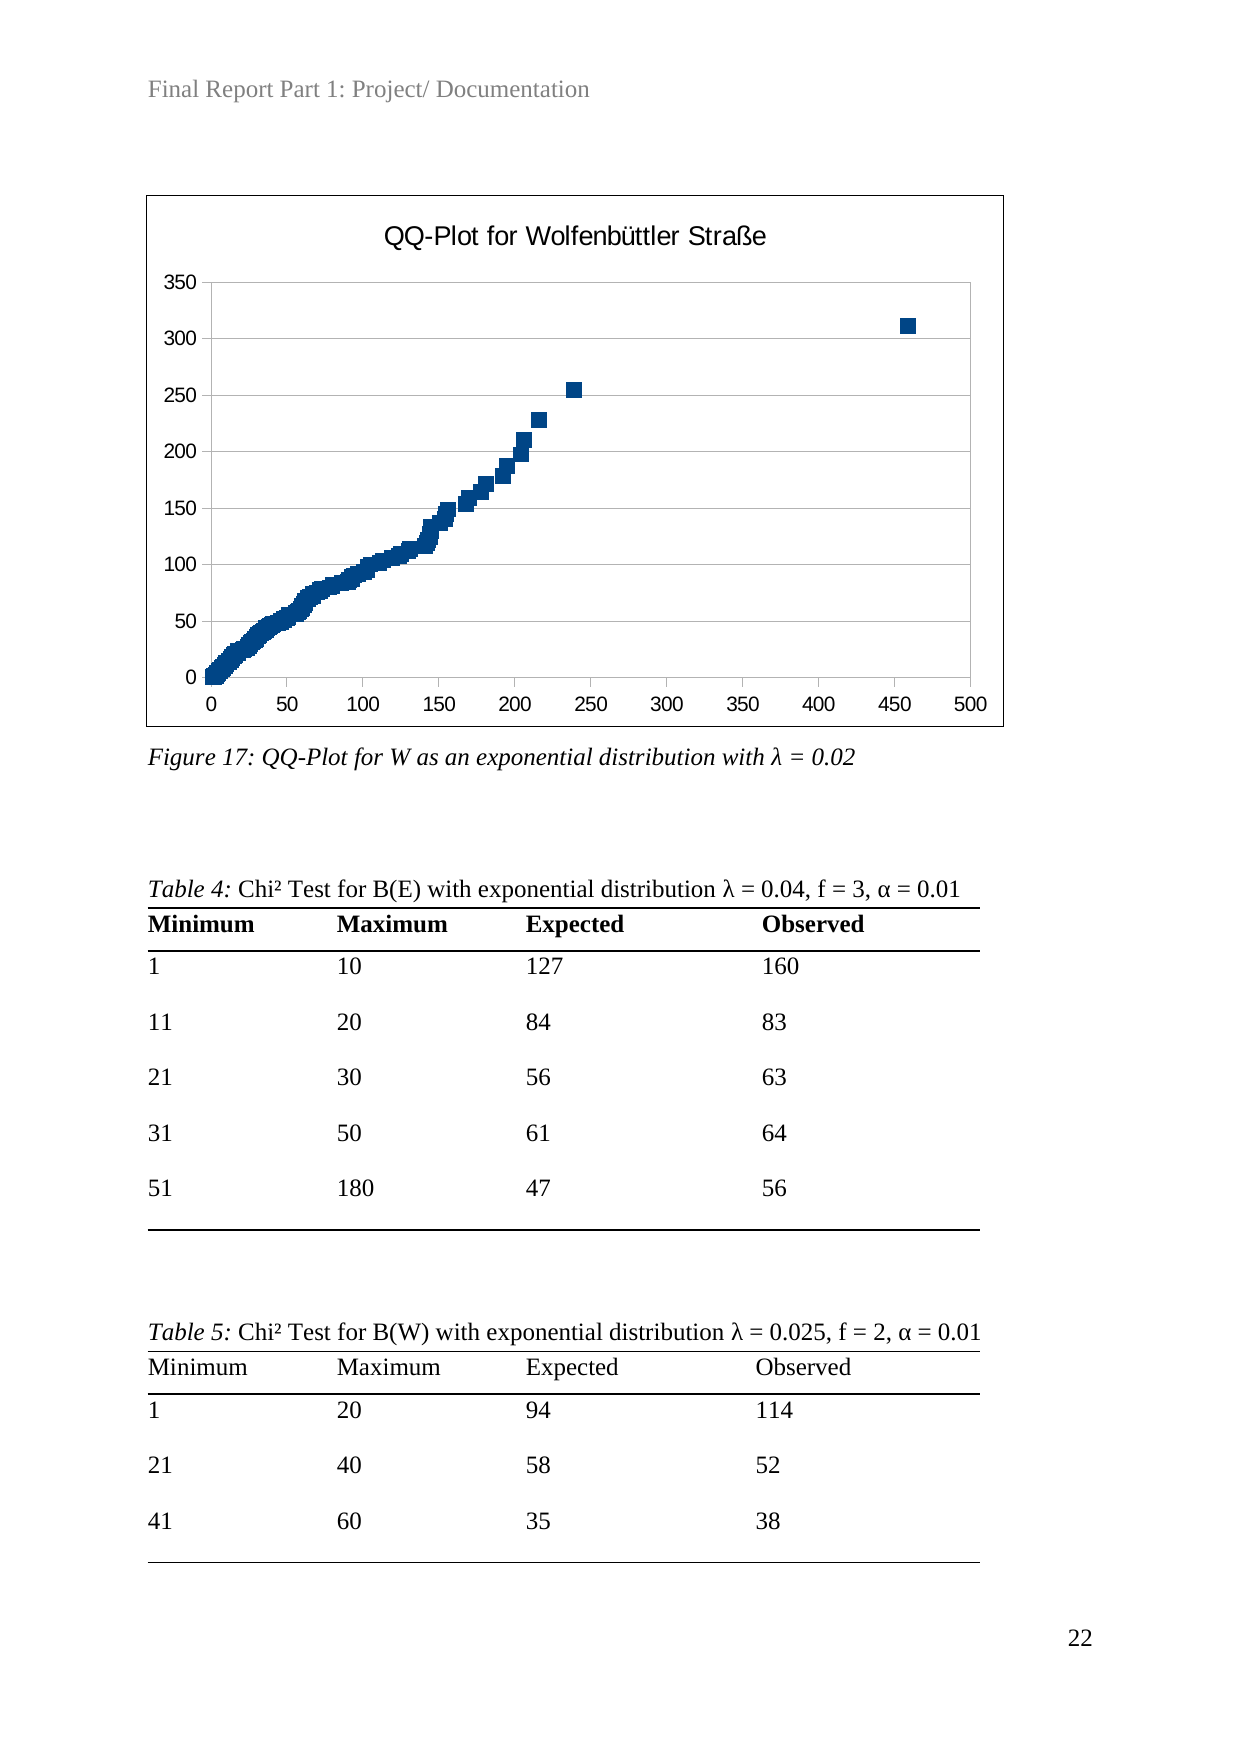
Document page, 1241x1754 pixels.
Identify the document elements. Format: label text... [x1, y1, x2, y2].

table_cell 38 [755, 1506, 980, 1561]
table_cell 21 [148, 1063, 337, 1118]
text Table 4: Chi² Test for B(E) with exponential distribution λ = 0.04, f = 3, α = 0.01 [148, 874, 1093, 903]
table_cell 64 [762, 1118, 980, 1173]
table_cell 51 [148, 1174, 337, 1229]
table_cell 35 [526, 1506, 755, 1561]
table_header Observed [755, 1352, 980, 1393]
table_cell 47 [526, 1174, 762, 1229]
table_cell 50 [337, 1118, 526, 1173]
table_cell 83 [762, 1007, 980, 1062]
table_cell 1 [148, 1395, 337, 1450]
table_cell 63 [762, 1063, 980, 1118]
table_header Expected [526, 1352, 755, 1393]
table_cell 11 [148, 1007, 337, 1062]
table_cell 21 [148, 1450, 337, 1506]
table_cell 114 [755, 1395, 980, 1450]
table_cell 58 [526, 1450, 755, 1506]
table_cell 52 [755, 1450, 980, 1506]
table_cell 94 [526, 1395, 755, 1450]
text Table 5: Chi² Test for B(W) with exponential distribution λ = 0.025, f = 2, α = 0.01 [148, 1317, 1093, 1346]
table_cell 56 [762, 1174, 980, 1229]
table_header Minimum [148, 909, 337, 950]
table_cell 84 [526, 1007, 762, 1062]
table_header Minimum [148, 1352, 337, 1393]
text Figure 17: QQ-Plot for W as an exponential distribution with λ = 0.02 [148, 742, 1093, 771]
table_cell 30 [337, 1063, 526, 1118]
table_header Maximum [337, 1352, 526, 1393]
table_header Observed [762, 909, 980, 950]
table_cell 40 [337, 1450, 526, 1506]
table_cell 1 [148, 952, 337, 1007]
table_cell 180 [337, 1174, 526, 1229]
table_cell 56 [526, 1063, 762, 1118]
table_cell 127 [526, 952, 762, 1007]
table_cell 160 [762, 952, 980, 1007]
table_cell 60 [337, 1506, 526, 1561]
table_cell 41 [148, 1506, 337, 1561]
table_cell 20 [337, 1395, 526, 1450]
table_cell 10 [337, 952, 526, 1007]
table_header Expected [526, 909, 762, 950]
table_cell 31 [148, 1118, 337, 1173]
table_cell 61 [526, 1118, 762, 1173]
table_cell 20 [337, 1007, 526, 1062]
table_header Maximum [337, 909, 526, 950]
